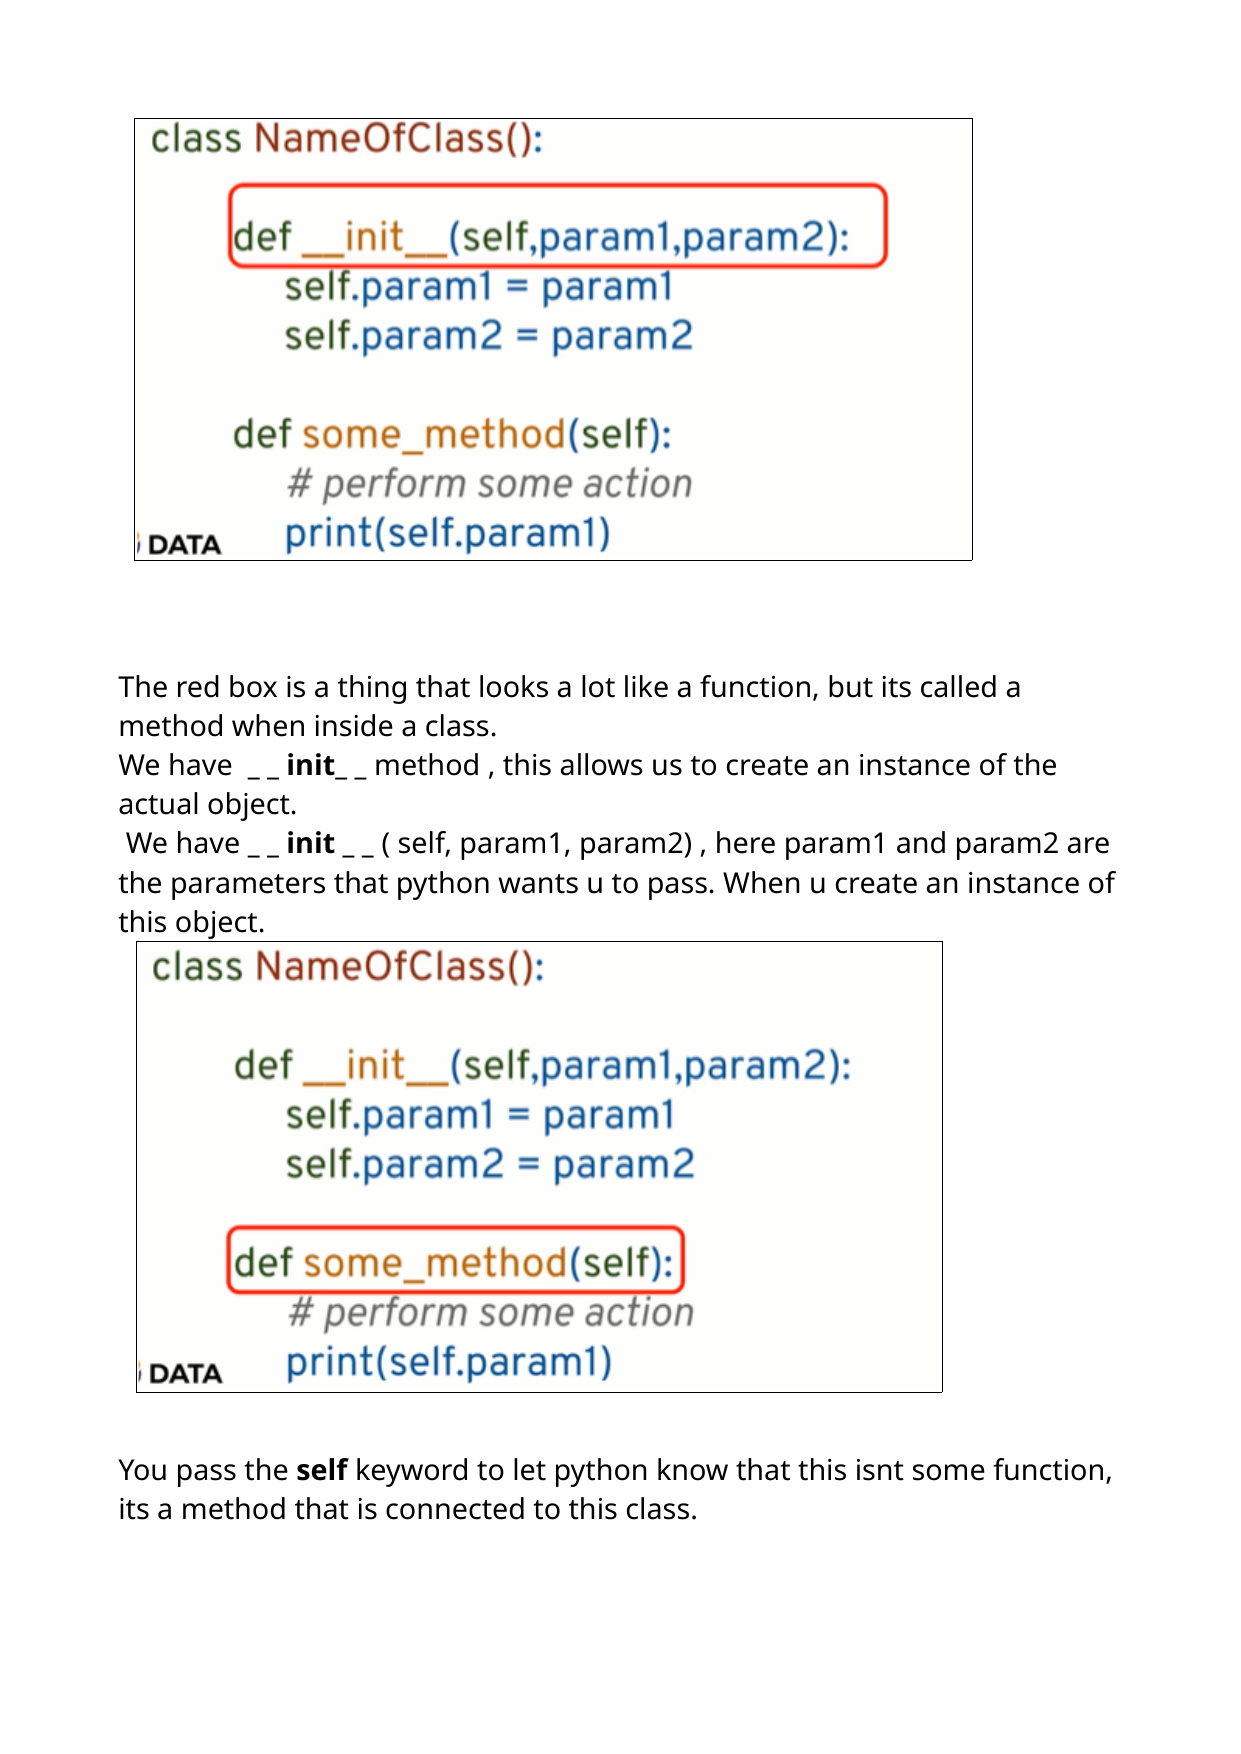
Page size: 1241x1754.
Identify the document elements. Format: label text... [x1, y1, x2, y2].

text You pass the self keyword to let python know that this isnt some function, its a method that is connected to this class. [118, 1450, 1122, 1528]
picture [138, 943, 939, 1390]
picture [137, 121, 969, 558]
text We have _ _ init_ _ method , this allows us to create an instance of the actual object. [118, 745, 1122, 823]
text The red box is a thing that looks a lot like a function, but its called a method when inside a class. [118, 666, 1122, 745]
text We have _ _ init _ _ ( self, param1, param2) , here param1 and param2 are the parameters that python wants u to pass. When u create an instance of this object. [118, 823, 1122, 941]
